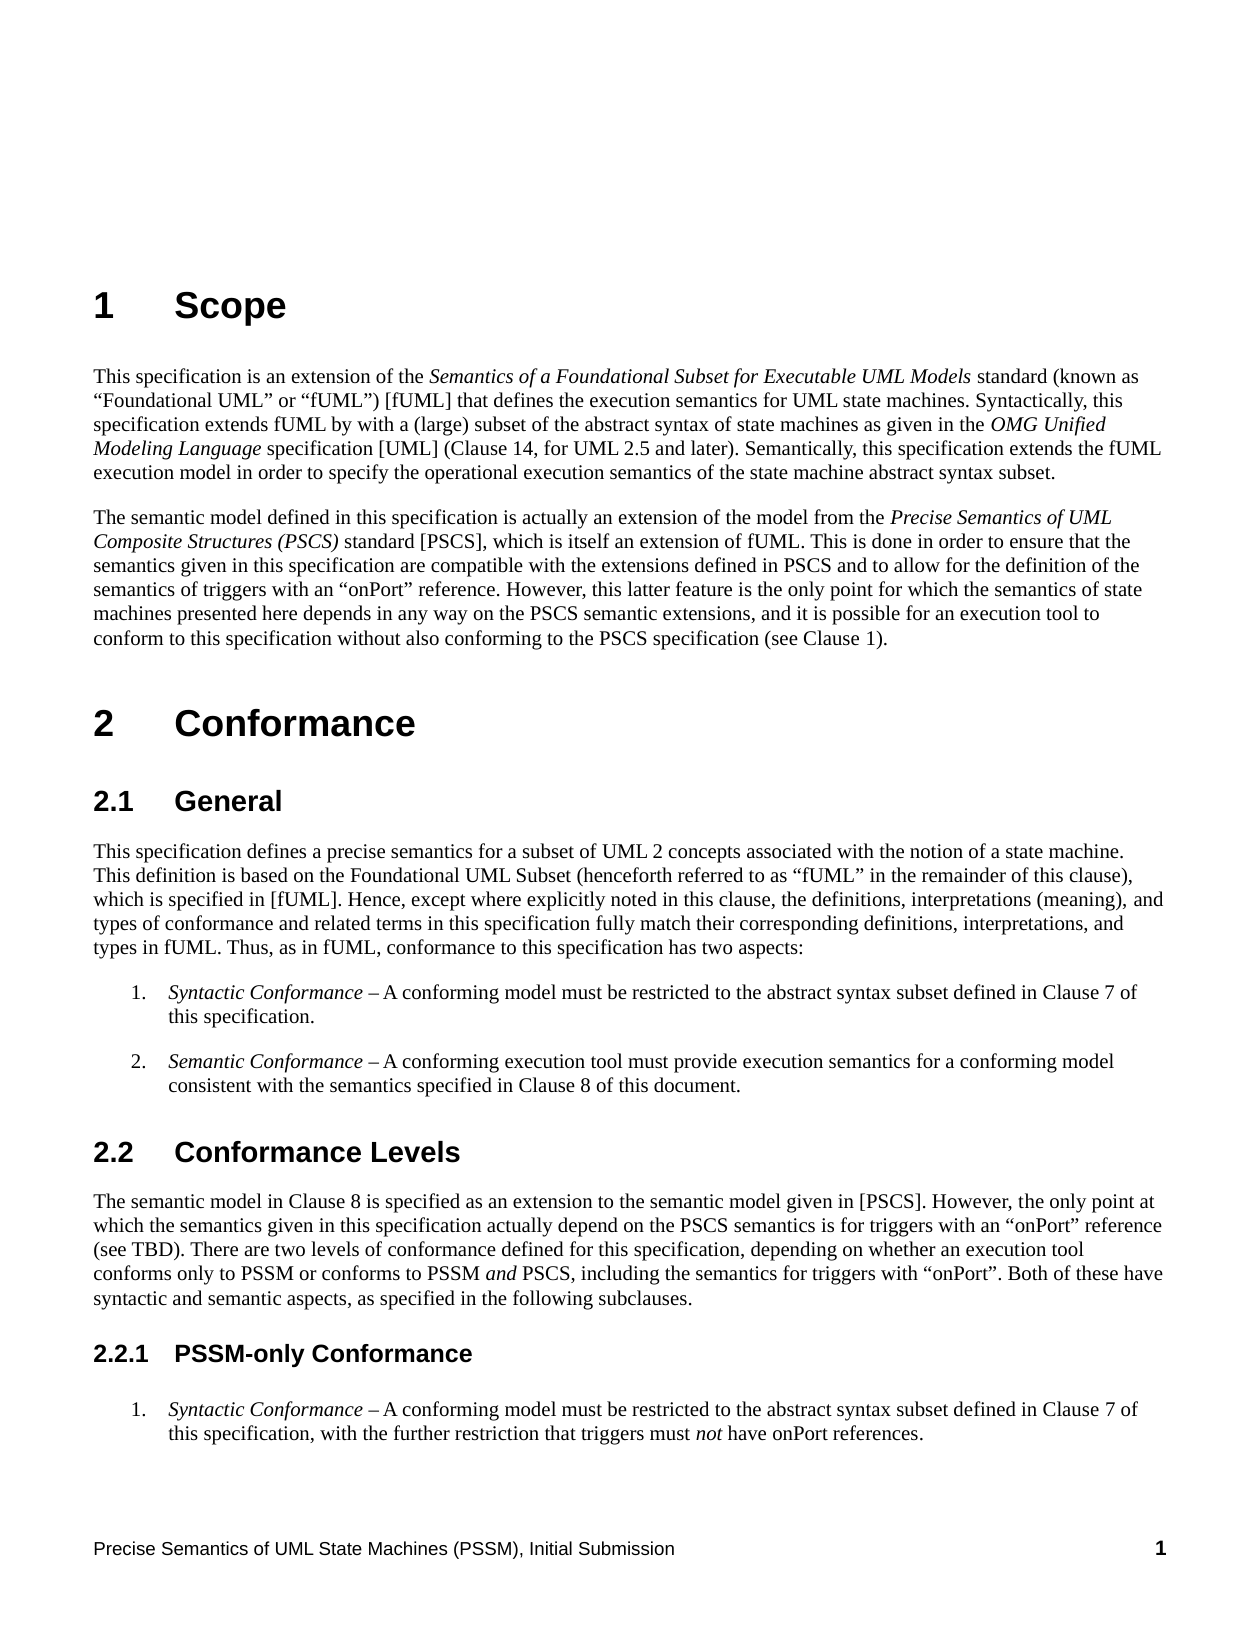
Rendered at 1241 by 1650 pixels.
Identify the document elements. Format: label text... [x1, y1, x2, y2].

list Syntactic Conformance – A conforming model must be restricted to the abstract syntax subset defined in Clause 7 of this specification, with the further restriction that triggers must not have onPort references. [131, 1397, 1164, 1445]
text The semantic model in Clause 8 is specified as an extension to the semantic model given in [PSCS]. However, the only point at which the semantics given in this specification actually depend on the PSCS semantics is for triggers with an “onPort” reference (see TBD). There are two levels of conformance defined for this specification, depending on whether an execution tool conforms only to PSSM or conforms to PSSM and PSCS, including the semantics for triggers with “onPort”. Both of these have syntactic and semantic aspects, as specified in the following subclauses. [93, 1189, 1164, 1309]
subtitle Conformance Levels [93, 1133, 1164, 1168]
text This specification defines a precise semantics for a subset of UML 2 concepts associated with the notion of a state machine. This definition is based on the Foundational UML Subset (henceforth referred to as “fUML” in the remainder of this clause), which is specified in [fUML]. Hence, except where explicitly noted in this clause, the definitions, interpretations (meaning), and types of conformance and related terms in this specification fully match their corresponding definitions, interpretations, and types in fUML. Thus, as in fUML, conformance to this specification has two aspects: [93, 839, 1164, 959]
subtitle Conformance [93, 702, 1164, 745]
list Syntactic Conformance – A conforming model must be restricted to the abstract syntax subset defined in Clause 7 of this specification. [131, 980, 1164, 1028]
subtitle PSSM-only Conformance [93, 1339, 1164, 1368]
text This specification is an extension of the Semantics of a Foundational Subset for Executable UML Models standard (known as “Foundational UML” or “fUML”) [fUML] that defines the execution semantics for UML state machines. Syntactically, this specification extends fUML by with a (large) subset of the abstract syntax of state machines as given in the OMG Unified Modeling Language specification [UML] (Clause 14, for UML 2.5 and later). Semantically, this specification extends the fUML execution model in order to specify the operational execution semantics of the state machine abstract syntax subset. [93, 364, 1164, 484]
list Semantic Conformance – A conforming execution tool must provide execution semantics for a conforming model consistent with the semantics specified in Clause 8 of this document. [131, 1049, 1164, 1097]
subtitle Scope [93, 283, 1164, 326]
text The semantic model defined in this specification is actually an extension of the model from the Precise Semantics of UML Composite Structures (PSCS) standard [PSCS], which is itself an extension of fUML. This is done in order to ensure that the semantics given in this specification are compatible with the extensions defined in PSCS and to allow for the definition of the semantics of triggers with an “onPort” reference. However, this latter feature is the only point for which the semantics of state machines presented here depends in any way on the PSCS semantic extensions, and it is possible for an execution tool to conform to this specification without also conforming to the PSCS specification (see Clause 1). [93, 505, 1164, 649]
subtitle General [93, 782, 1164, 818]
